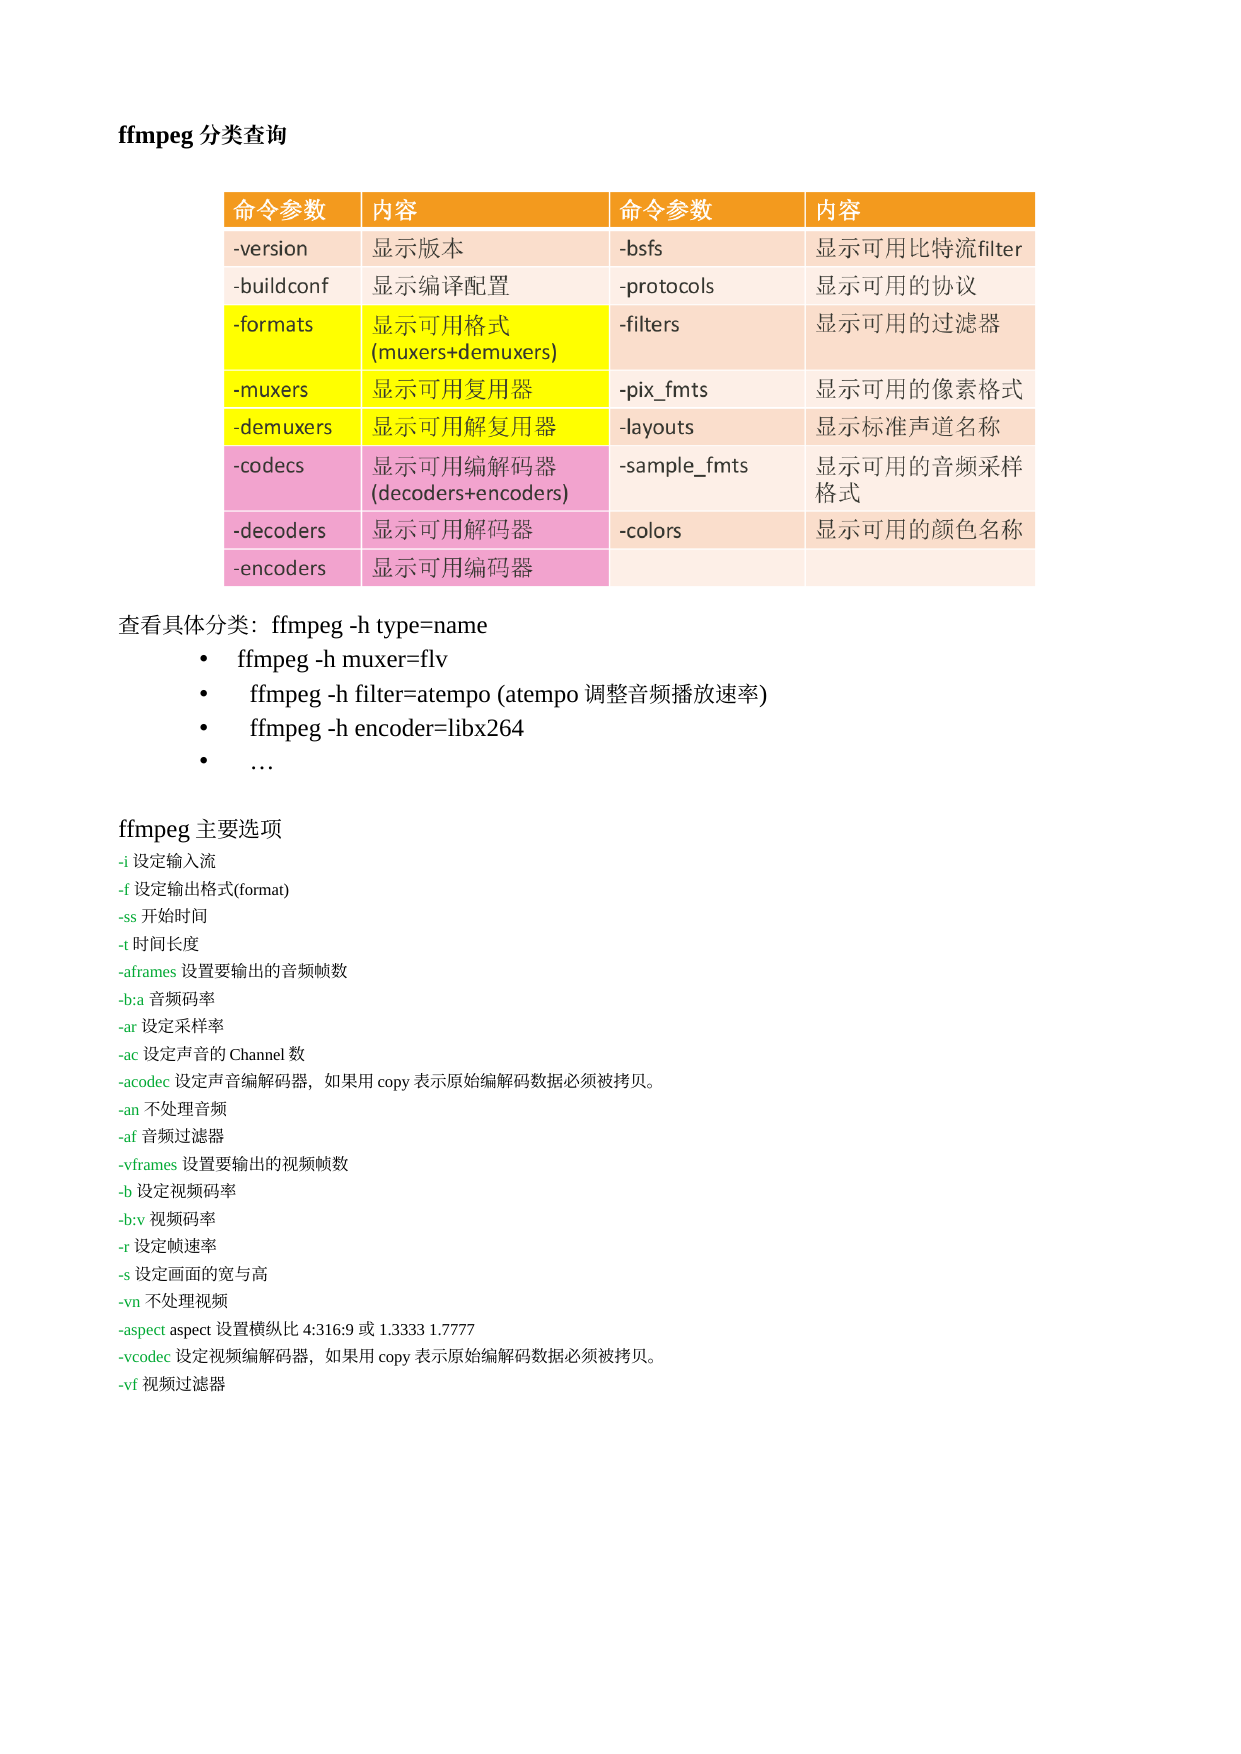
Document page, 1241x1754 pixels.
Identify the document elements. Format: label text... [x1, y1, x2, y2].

text -t 时间长度 [118, 931, 1122, 955]
text ffmpeg 分类查询 [118, 118, 1122, 149]
list … [199, 746, 1122, 775]
text -b:a 音频码率 [118, 986, 1122, 1010]
text -aframes 设置要输出的音频帧数 [118, 958, 1122, 982]
text -b:v 视频码率 [118, 1206, 1122, 1230]
text -vf 视频过滤器 [118, 1371, 1122, 1395]
text -aspect aspect 设置横纵比 4:316:9 或 1.3333 1.7777 [118, 1316, 1122, 1340]
text -vcodec 设定视频编解码器，如果用copy表示原始编解码数据必须被拷贝。 [118, 1343, 1122, 1367]
text -ac 设定声音的Channel数 [118, 1041, 1122, 1065]
text -an 不处理音频 [118, 1096, 1122, 1120]
text -vframes 设置要输出的视频帧数 [118, 1151, 1122, 1175]
text -i 设定输入流 [118, 848, 1122, 872]
text ffmpeg主要选项 [118, 812, 1122, 844]
picture [222, 190, 1036, 587]
text -vn 不处理视频 [118, 1288, 1122, 1312]
list ffmpeg -h filter=atempo (atempo调整音频播放速率) [199, 677, 1122, 709]
text -f 设定输出格式(format) [118, 876, 1122, 900]
text -r 设定帧速率 [118, 1233, 1122, 1257]
text -s 设定画面的宽与高 [118, 1261, 1122, 1285]
list ffmpeg -h muxer=flv [199, 644, 1122, 673]
text 查看具体分类：ffmpeg -h type=name [118, 608, 1122, 639]
text -ss 开始时间 [118, 903, 1122, 927]
text -af 音频过滤器 [118, 1123, 1122, 1147]
text -ar 设定采样率 [118, 1013, 1122, 1037]
text -acodec 设定声音编解码器，如果用copy表示原始编解码数据必须被拷贝。 [118, 1068, 1122, 1092]
list ffmpeg -h encoder=libx264 [199, 713, 1122, 742]
text -b 设定视频码率 [118, 1178, 1122, 1202]
